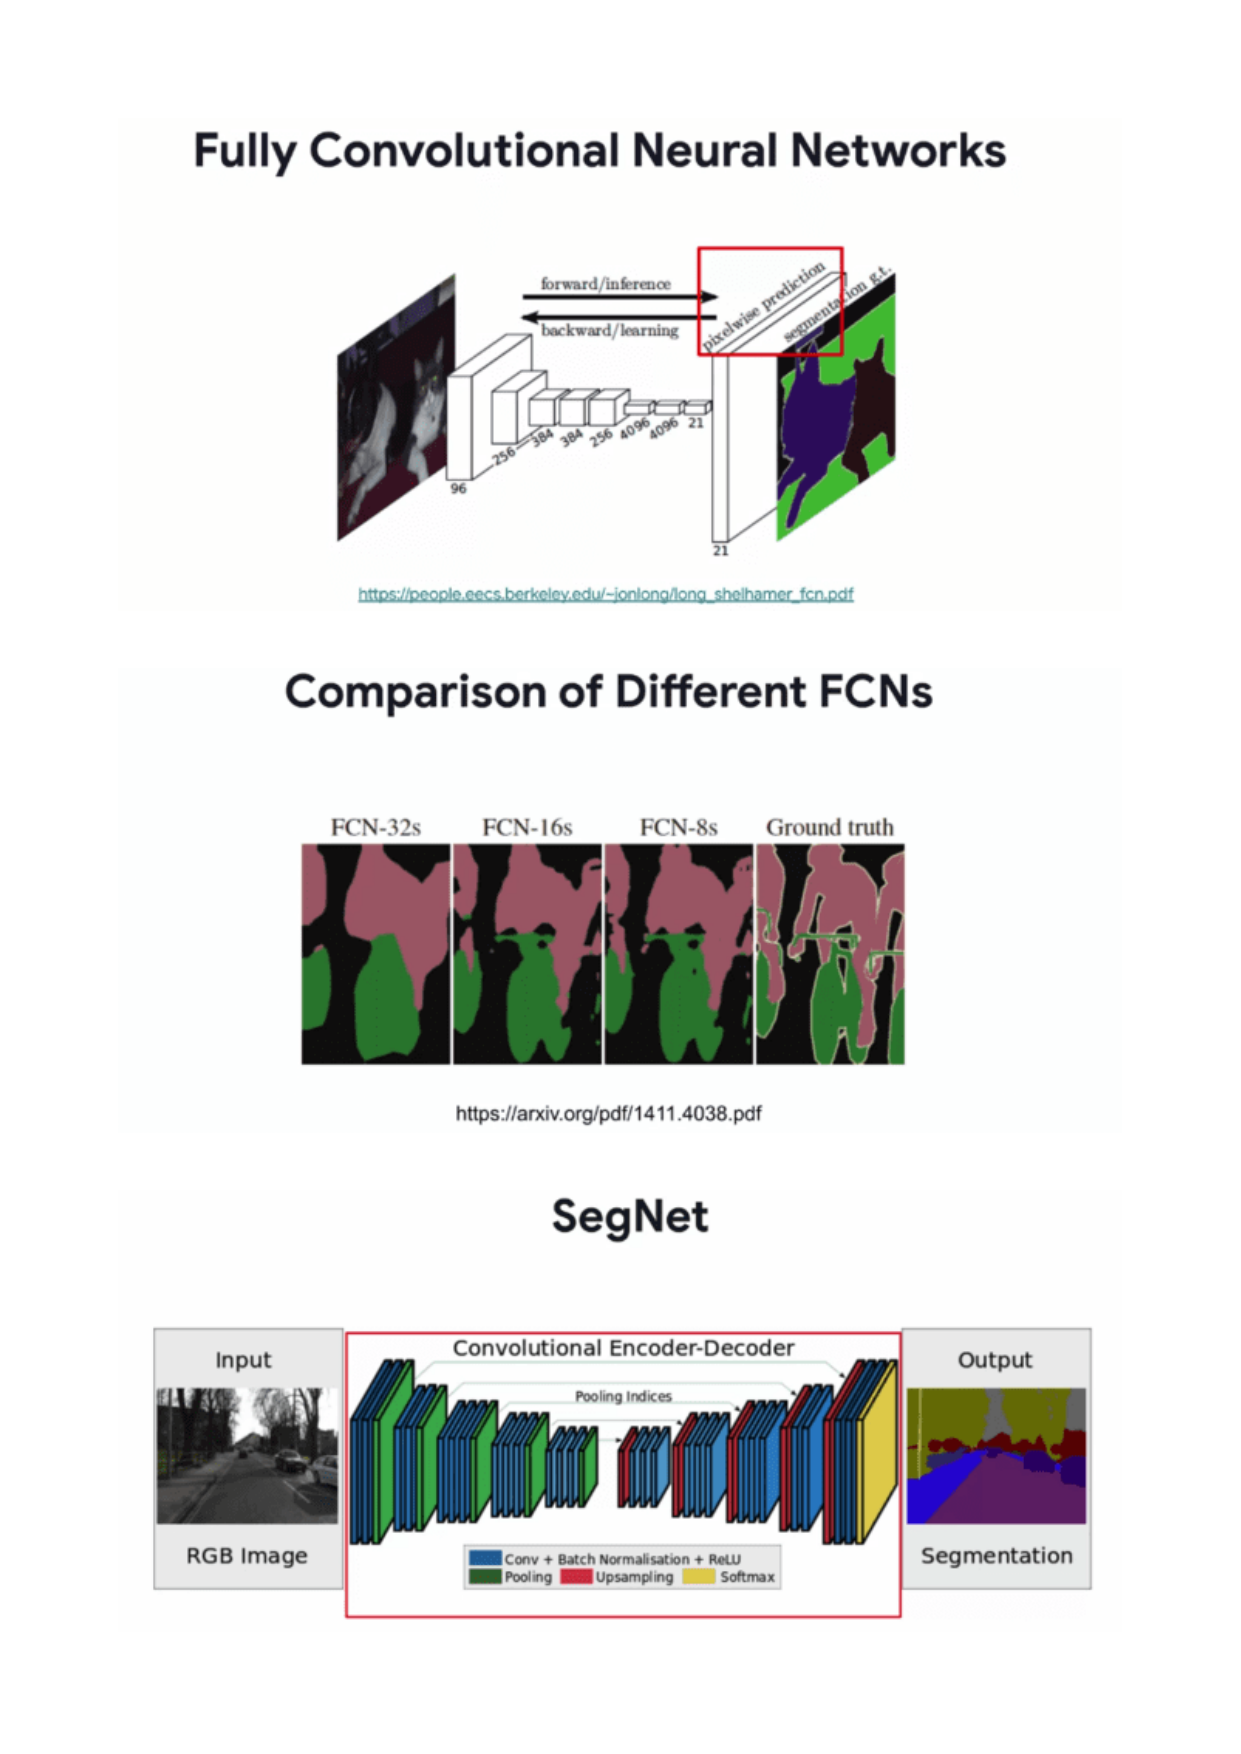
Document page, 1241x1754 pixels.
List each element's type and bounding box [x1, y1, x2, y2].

picture [118, 668, 1123, 1133]
picture [118, 118, 1123, 611]
picture [118, 1190, 1123, 1632]
